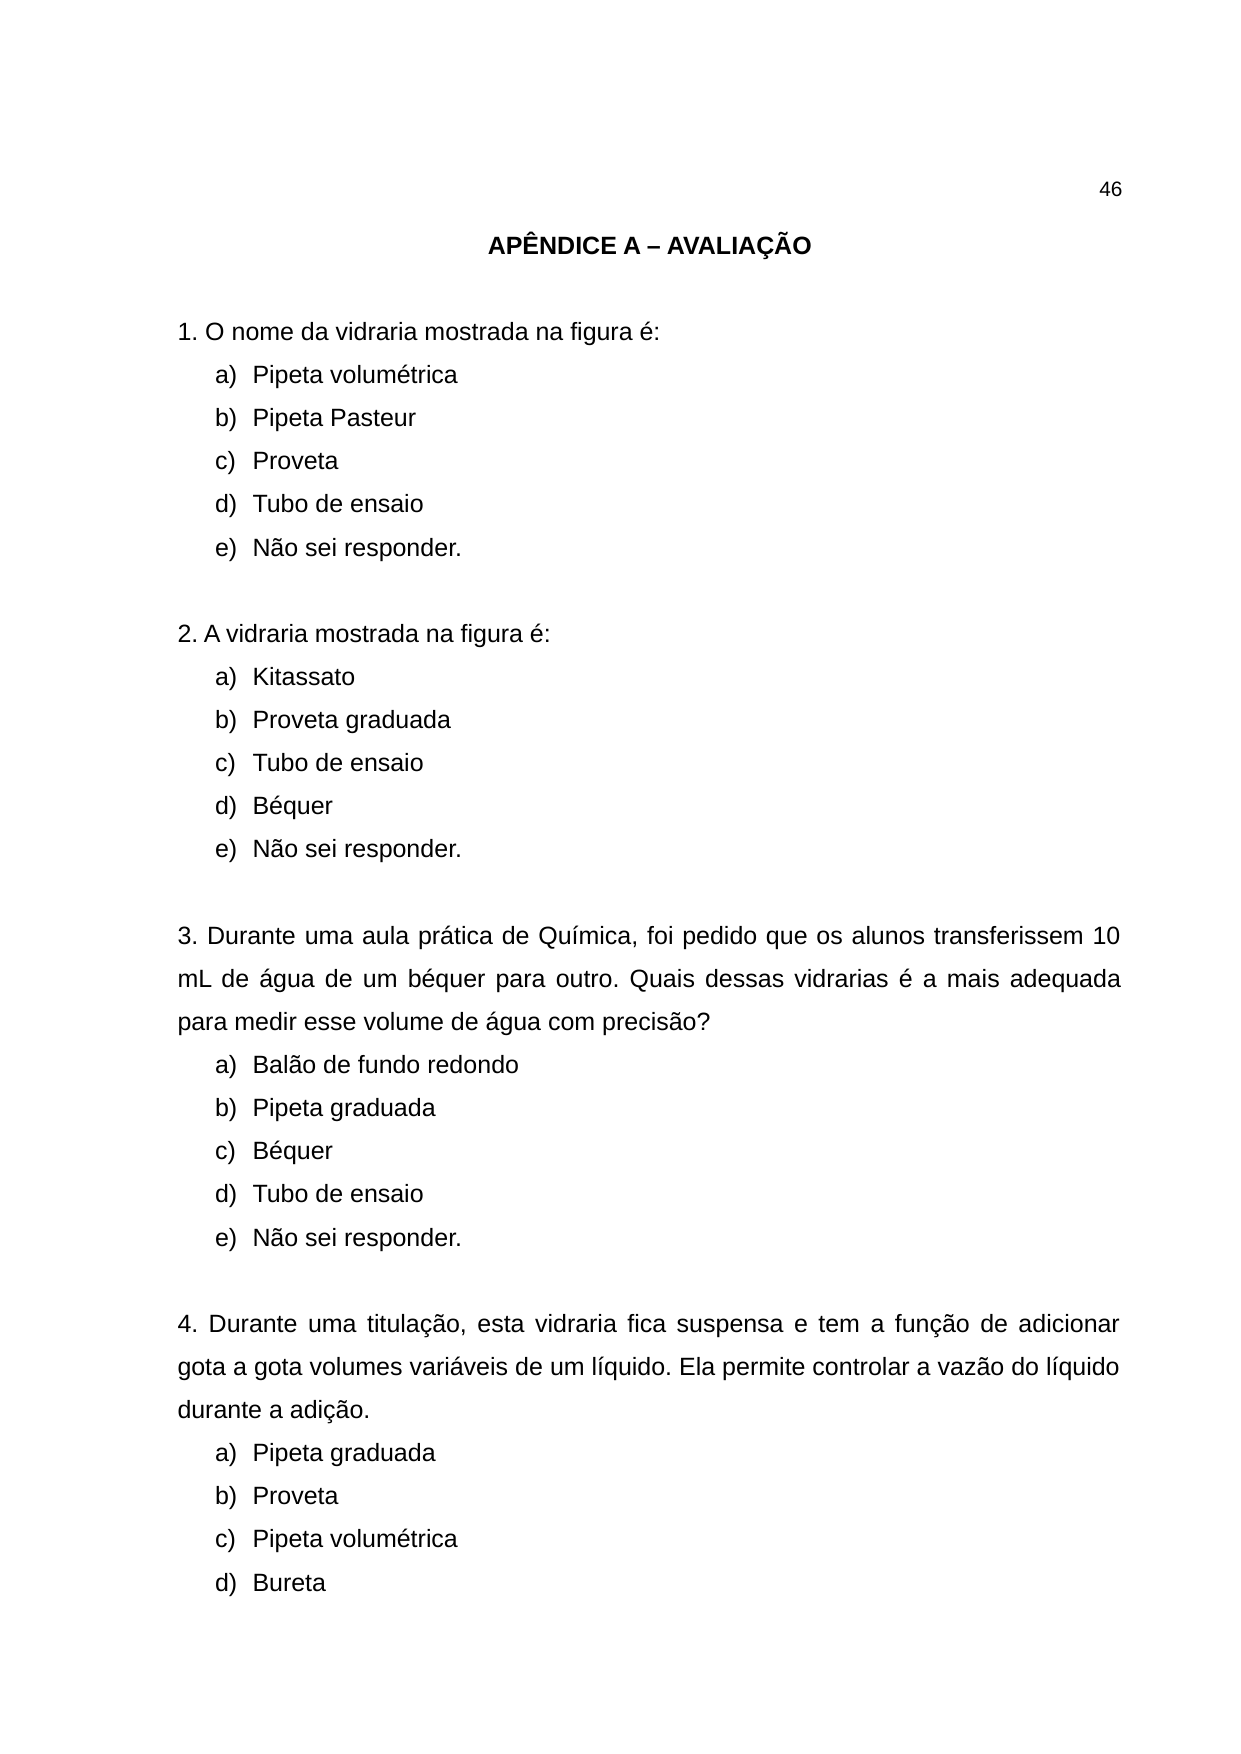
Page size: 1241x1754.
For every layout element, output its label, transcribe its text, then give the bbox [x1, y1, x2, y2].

list Não sei responder. [215, 532, 1122, 561]
list Tubo de ensaio [215, 489, 1122, 518]
list Balão de fundo redondo [215, 1050, 1122, 1079]
subtitle APÊNDICE A – AVALIAÇÃO [177, 231, 1122, 259]
text 3. Durante uma aula prática de Química, foi pedido que os alunos transferissem 10 mL de água de um béquer para outro. Quais dessas vidrarias é a mais adequada para medir esse volume de água com precisão? [177, 921, 1122, 1036]
list Não sei responder. [215, 1222, 1122, 1251]
text 1. O nome da vidraria mostrada na figura é: [177, 317, 1122, 346]
list Pipeta volumétrica [215, 360, 1122, 389]
list Bureta [215, 1567, 1122, 1596]
list Béquer [215, 791, 1122, 820]
list Pipeta Pasteur [215, 403, 1122, 432]
list Pipeta volumétrica [215, 1524, 1122, 1553]
text 4. Durante uma titulação, esta vidraria fica suspensa e tem a função de adicionar gota a gota volumes variáveis de um líquido. Ela permite controlar a vazão do líquido durante a adição. [177, 1309, 1122, 1424]
list 2. A vidraria mostrada na figura é: [177, 619, 1122, 647]
list Proveta [215, 1481, 1122, 1510]
list Proveta [215, 446, 1122, 475]
list Pipeta graduada [215, 1093, 1122, 1122]
list Béquer [215, 1136, 1122, 1165]
list Não sei responder. [215, 834, 1122, 863]
list Tubo de ensaio [215, 1179, 1122, 1208]
list Proveta graduada [215, 705, 1122, 734]
list Pipeta graduada [215, 1438, 1122, 1467]
list Tubo de ensaio [215, 748, 1122, 777]
list Kitassato [215, 662, 1122, 691]
